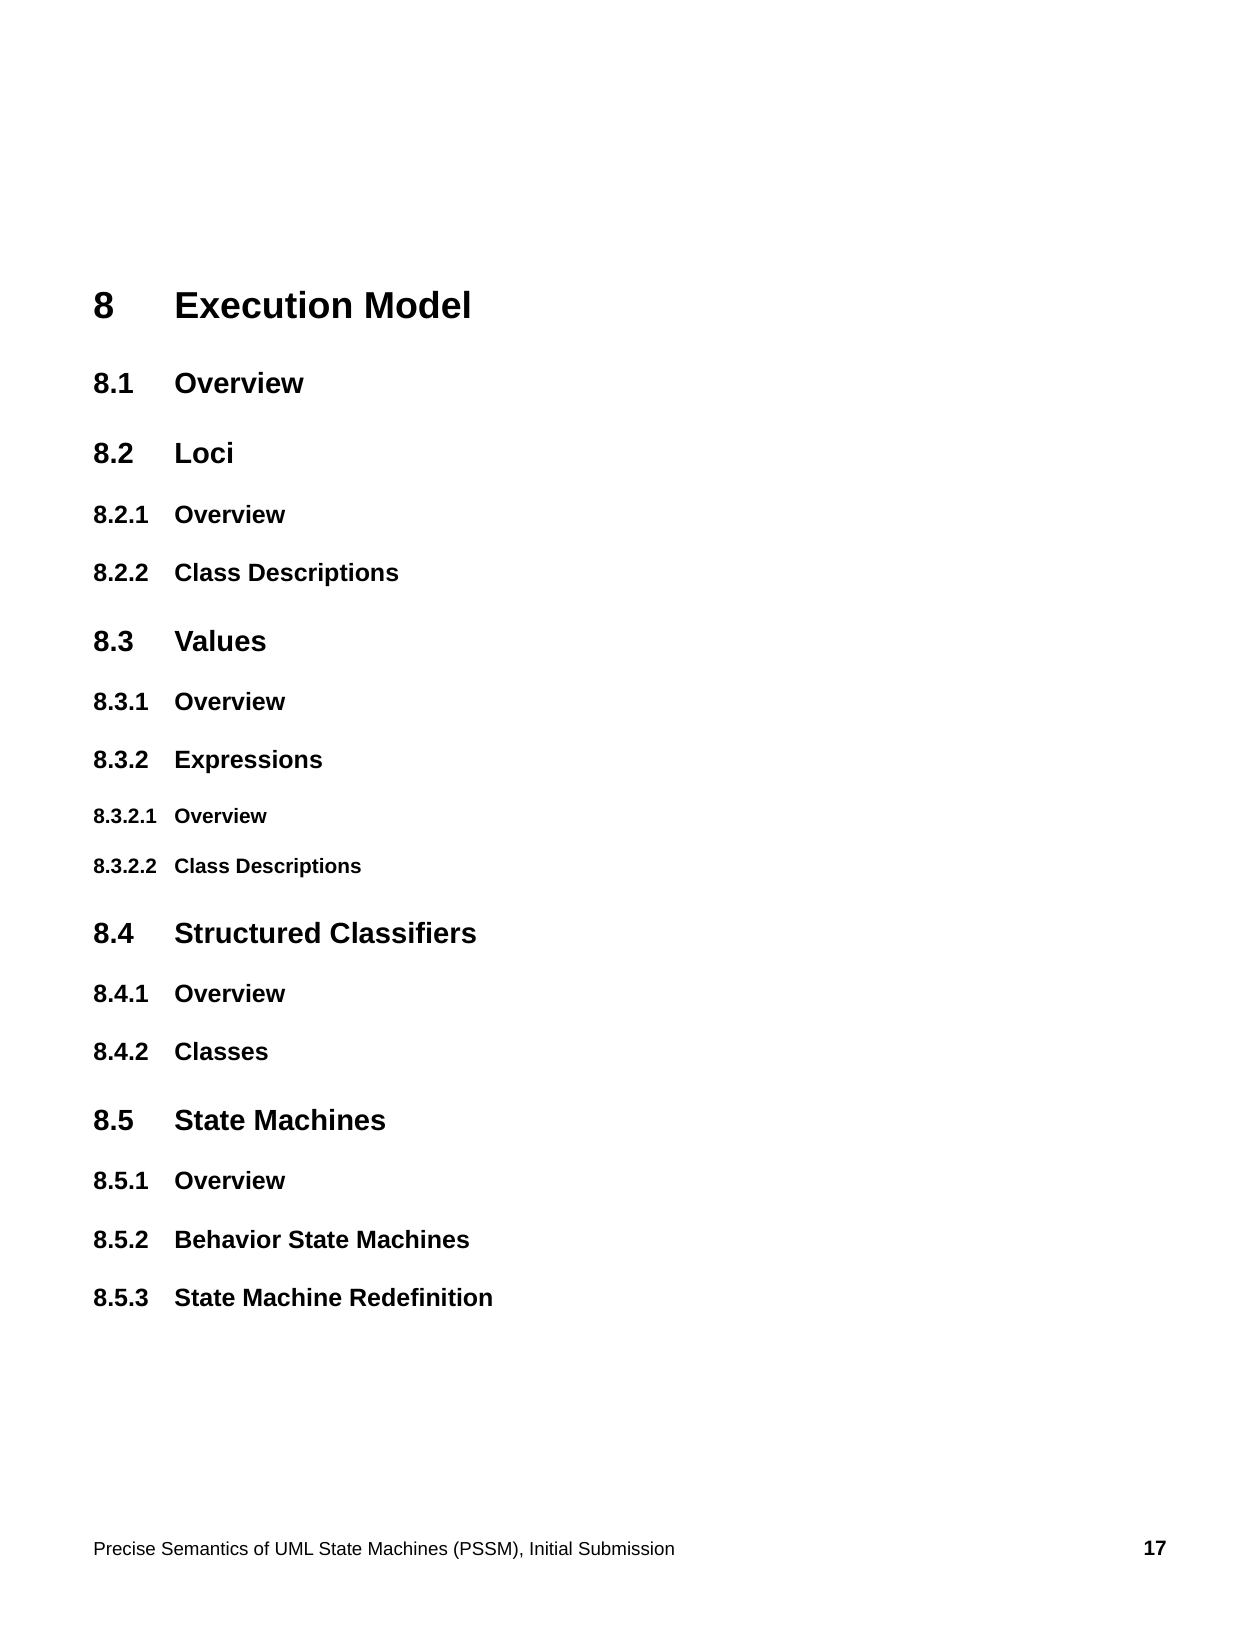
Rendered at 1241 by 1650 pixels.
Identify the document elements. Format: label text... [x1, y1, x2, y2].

subtitle Class Descriptions [93, 853, 1164, 878]
subtitle Behavior State Machines [93, 1224, 1164, 1253]
subtitle State Machines [93, 1101, 1164, 1137]
subtitle State Machine Redefinition [93, 1282, 1164, 1312]
subtitle Overview [93, 687, 1164, 716]
subtitle Overview [93, 803, 1164, 828]
subtitle Overview [93, 364, 1164, 399]
subtitle Loci [93, 434, 1164, 470]
subtitle Class Descriptions [93, 557, 1164, 587]
subtitle Expressions [93, 745, 1164, 774]
subtitle Overview [93, 1166, 1164, 1195]
subtitle Values [93, 622, 1164, 657]
subtitle Classes [93, 1037, 1164, 1066]
subtitle Overview [93, 499, 1164, 528]
subtitle Structured Classifiers [93, 914, 1164, 949]
subtitle Execution Model [93, 283, 1164, 326]
subtitle Overview [93, 978, 1164, 1007]
